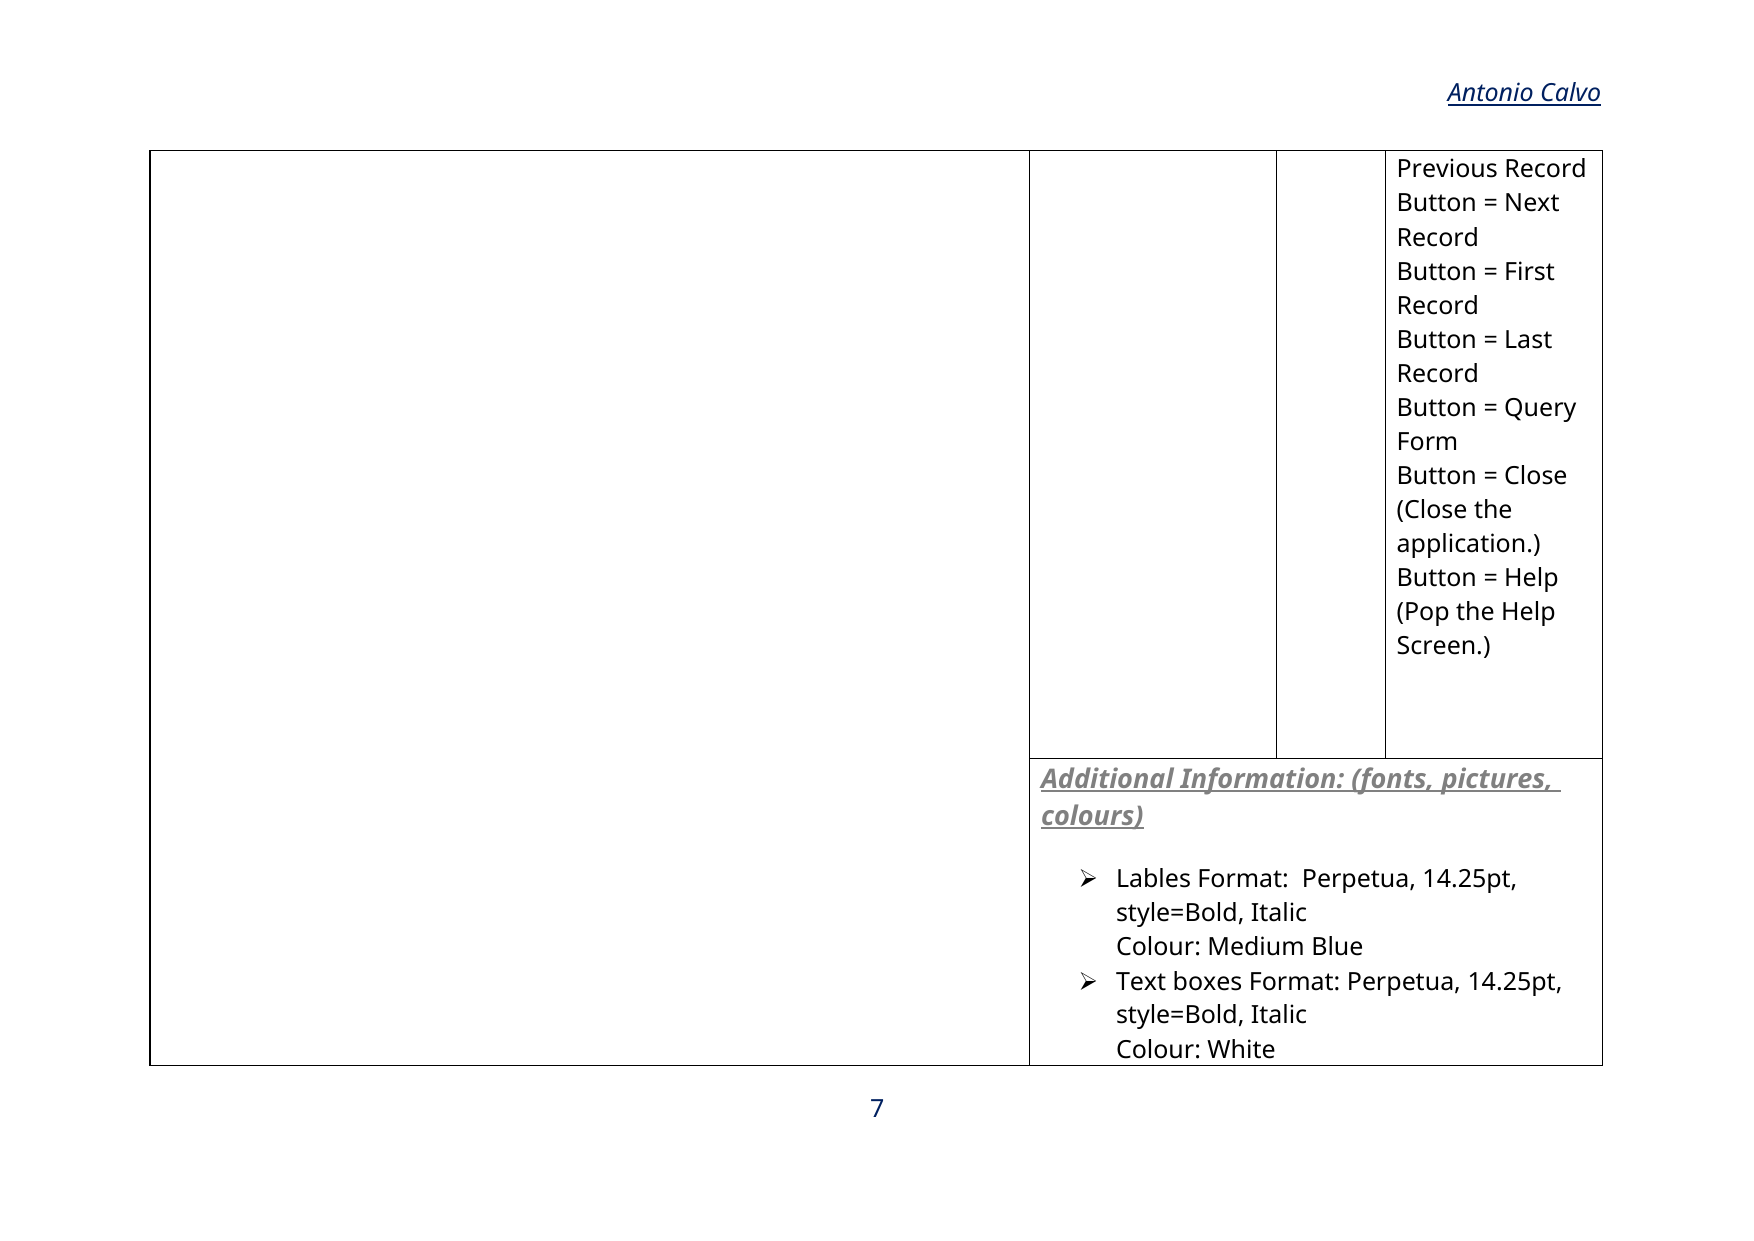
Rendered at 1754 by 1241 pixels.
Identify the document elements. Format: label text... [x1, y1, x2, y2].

table_cell [1277, 151, 1385, 758]
table_cell Additional Information: (fonts, pictures, colours) Lables Format: Perpetua, 14.25pt, style=Bold, Italic Colour: Medium Blue Text boxes Format: Perpetua, 14.25pt, style=Bold, Italic Colour: White Buttons Format: Palatino Linotype, 14.25pt, style=Bold, Italic. Picture background System Drawing. Bitmap Navigation Button Format: Palatino Linotype, 14.25pt, style=Bold, Italic. Picture background System Drawing. Bitmap Close button: Background picture. Queries button: Background picture. Form Format: Picture background System Drawing. Bitmap [1030, 759, 1602, 1065]
table_cell [1030, 151, 1276, 758]
table_cell [151, 151, 1029, 1065]
table_cell Previous Record Button = Next Record Button = First Record Button = Last Record Button = Query Form Button = Close (Close the application.) Button = Help (Pop the Help Screen.) [1386, 151, 1602, 758]
